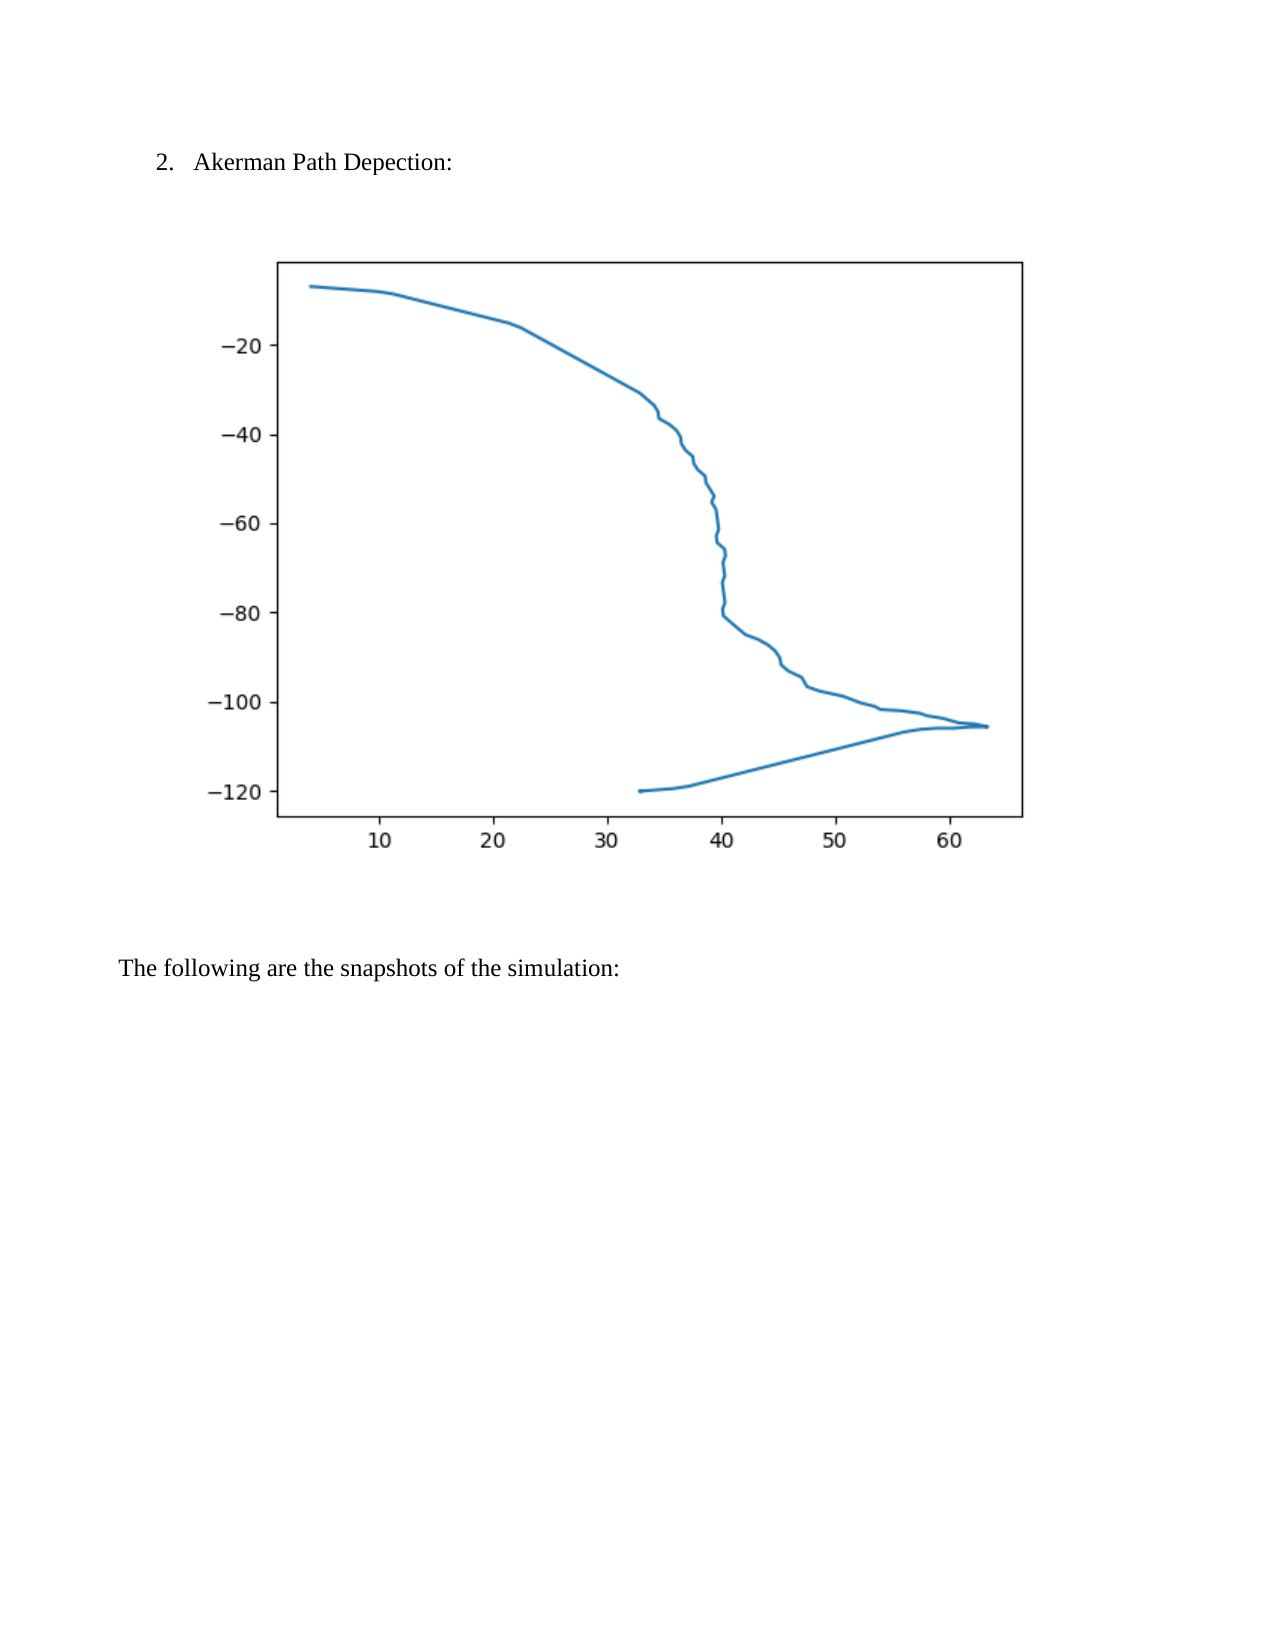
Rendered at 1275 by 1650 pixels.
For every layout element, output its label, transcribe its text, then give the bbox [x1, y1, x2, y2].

picture [157, 175, 1118, 896]
list Akerman Path Depection: [156, 147, 1157, 176]
text The following are the snapshots of the simulation: [118, 953, 1157, 982]
